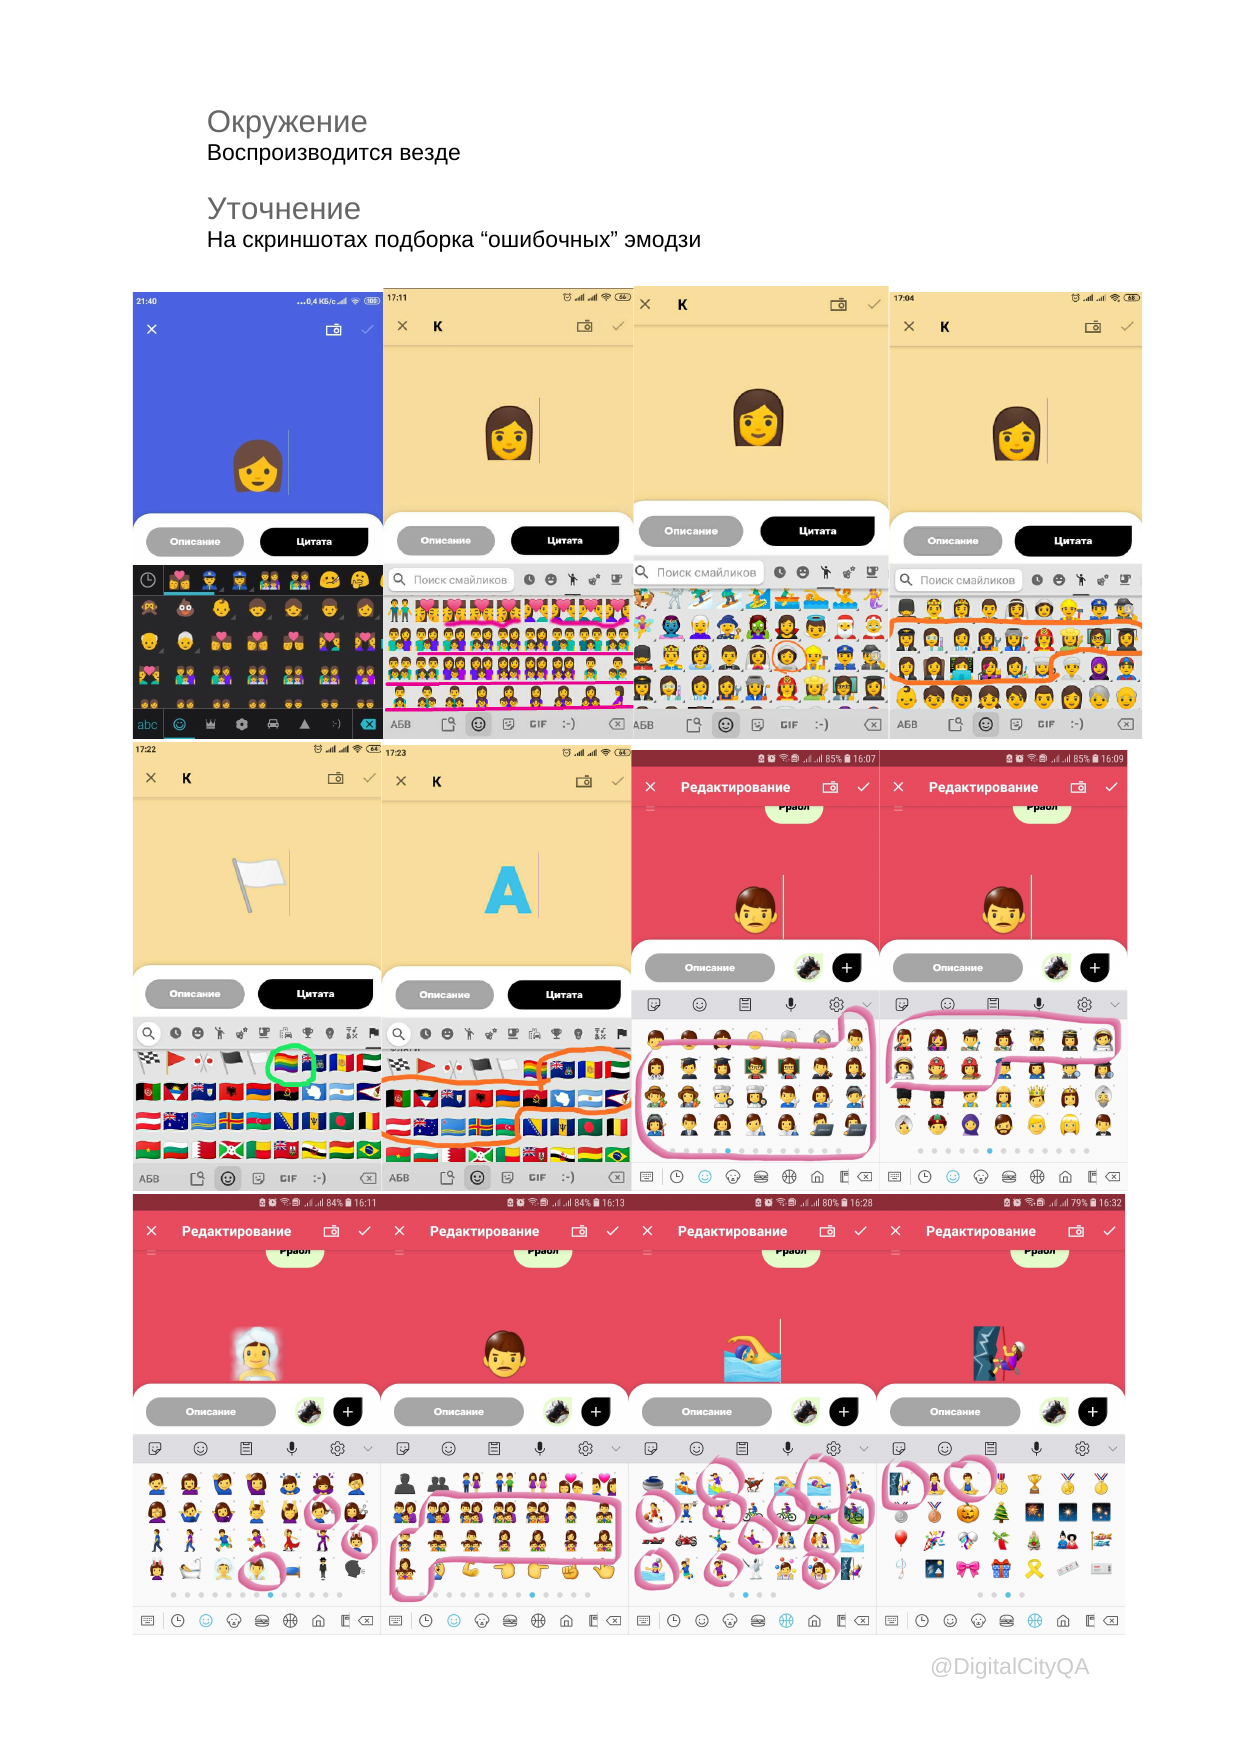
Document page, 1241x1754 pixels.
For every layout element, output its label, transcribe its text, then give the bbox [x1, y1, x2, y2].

text Воспроизводится везде [207, 139, 1122, 166]
subtitle Уточнение [207, 190, 1122, 226]
picture [132, 1194, 1125, 1635]
subtitle Окружение [207, 103, 1122, 139]
picture [132, 742, 1128, 1191]
picture [132, 286, 1143, 739]
text На скриншотах подборка “ошибочных” эмодзи [207, 226, 1122, 253]
